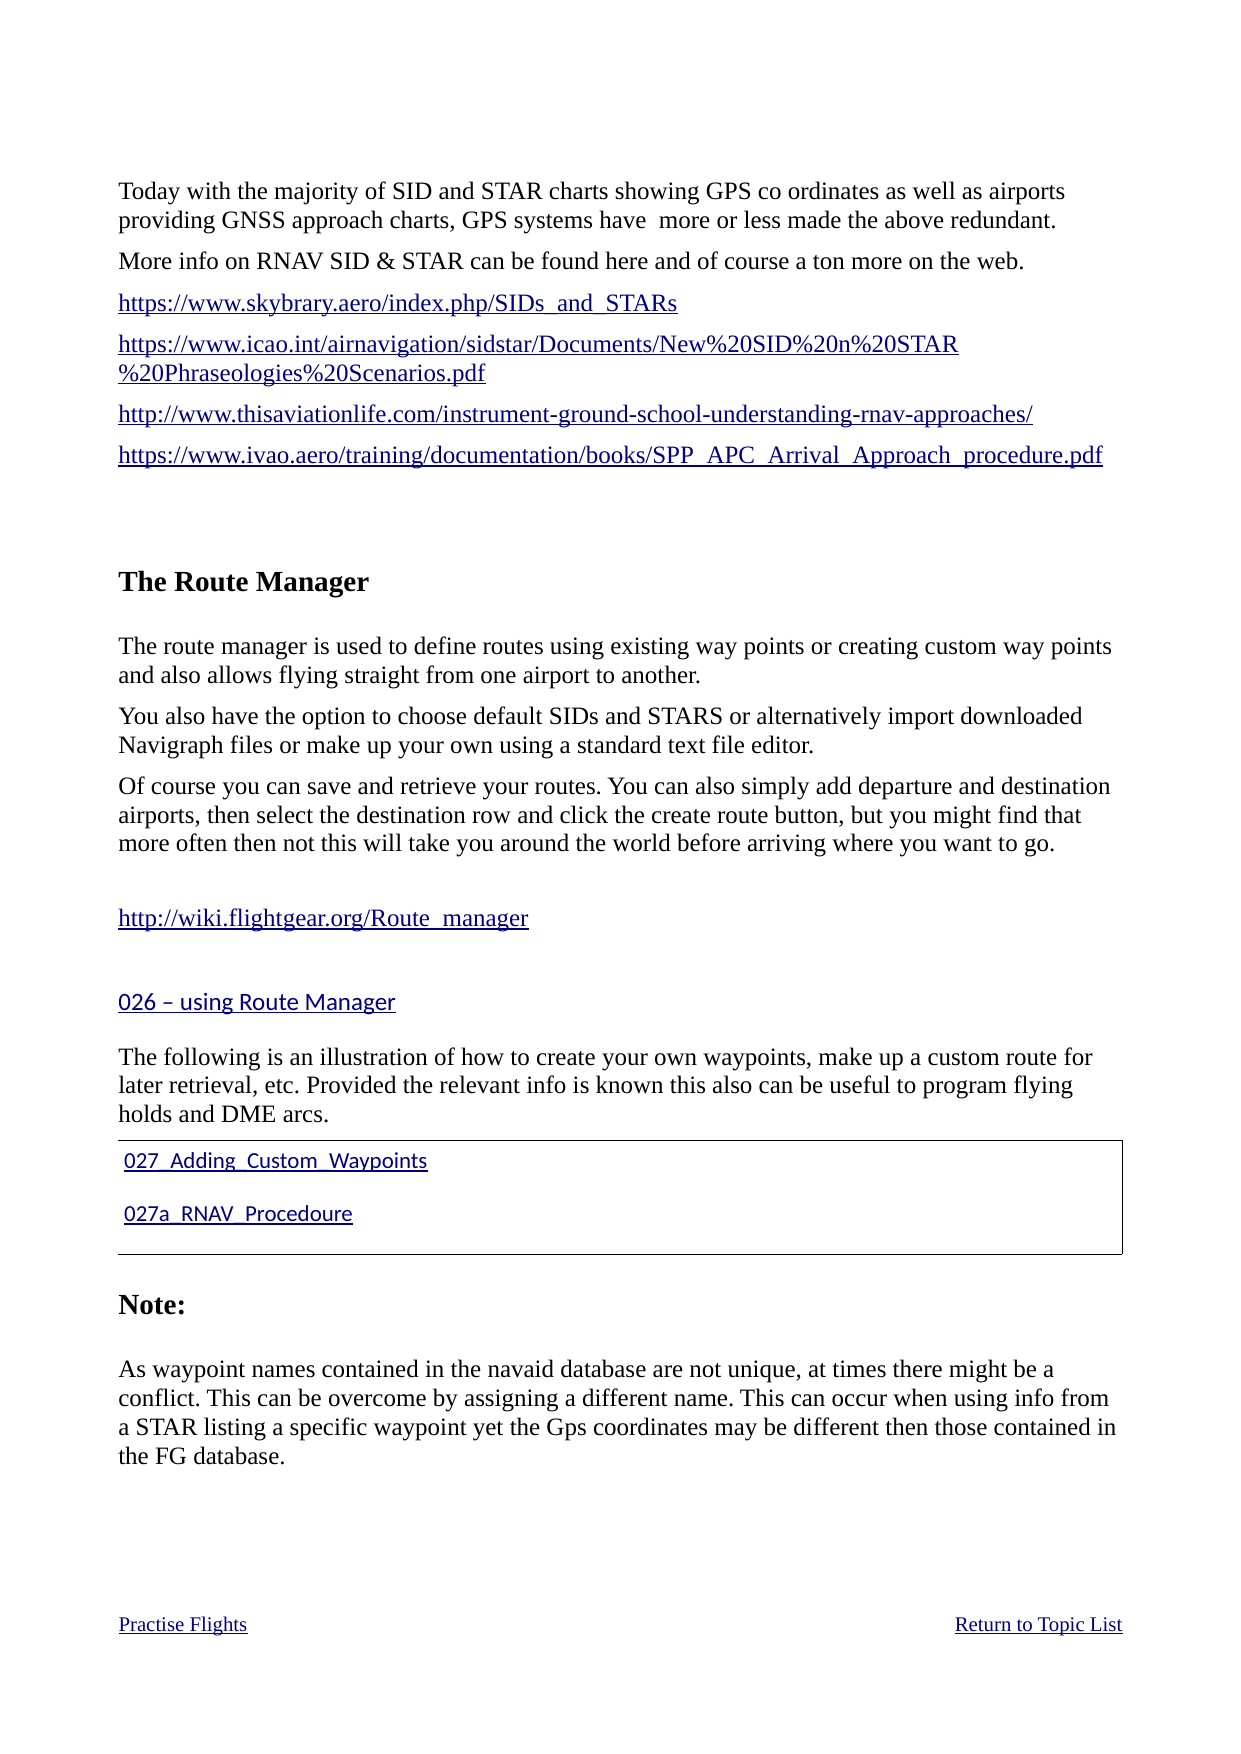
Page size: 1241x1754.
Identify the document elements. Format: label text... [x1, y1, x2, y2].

text Of course you can save and retrieve your routes. You can also simply add departure and destination airports, then select the destination row and click the create route button, but you might find that more often then not this will take you around the world before arriving where you want to go. [118, 771, 1122, 857]
text The Route Manager [118, 564, 1122, 597]
text More info on RNAV SID & STAR can be found here and of course a ton more on the web. [118, 246, 1122, 275]
text Note: [118, 1287, 1122, 1321]
text The following is an illustration of how to create your own waypoints, make up a custom route for later retrieval, etc. Provided the relevant info is known this also can be useful to program flying holds and DME arcs. [118, 1042, 1122, 1128]
text As waypoint names contained in the navaid database are not unique, at times there might be a conflict. This can be overcome by assigning a different name. This can occur when using info from a STAR listing a specific waypoint yet the Gps coordinates may be different then those contained in the FG database. [118, 1354, 1122, 1469]
text You also have the option to choose default SIDs and STARS or alternatively import downloaded Navigraph files or make up your own using a standard text file editor. [118, 701, 1122, 758]
text The route manager is used to define routes using existing way points or creating custom way points and also allows flying straight from one airport to another. [118, 631, 1122, 688]
text Today with the majority of SID and STAR charts showing GPS co ordinates as well as airports providing GNSS approach charts, GPS systems have more or less made the above redundant. [118, 176, 1122, 234]
text https://www.ivao.aero/training/documentation/books/SPP_APC_Arrival_Approach_procedure.pdf [118, 440, 1122, 469]
text https://www.skybrary.aero/index.php/SIDs_and_STARs [118, 288, 1122, 316]
text 026 – using Route Manager [118, 986, 1122, 1016]
text https://www.icao.int/airnavigation/sidstar/Documents/New%20SID%20n%20STAR%20Phraseologies%20Scenarios.pdf [118, 329, 1122, 386]
table_header 027_Adding_Custom_Waypoints 027a_RNAV_Procedoure [118, 1141, 1122, 1254]
text http://wiki.flightgear.org/Route_manager [118, 903, 1122, 932]
text http://www.thisaviationlife.com/instrument-ground-school-understanding-rnav-approaches/ [118, 399, 1122, 428]
